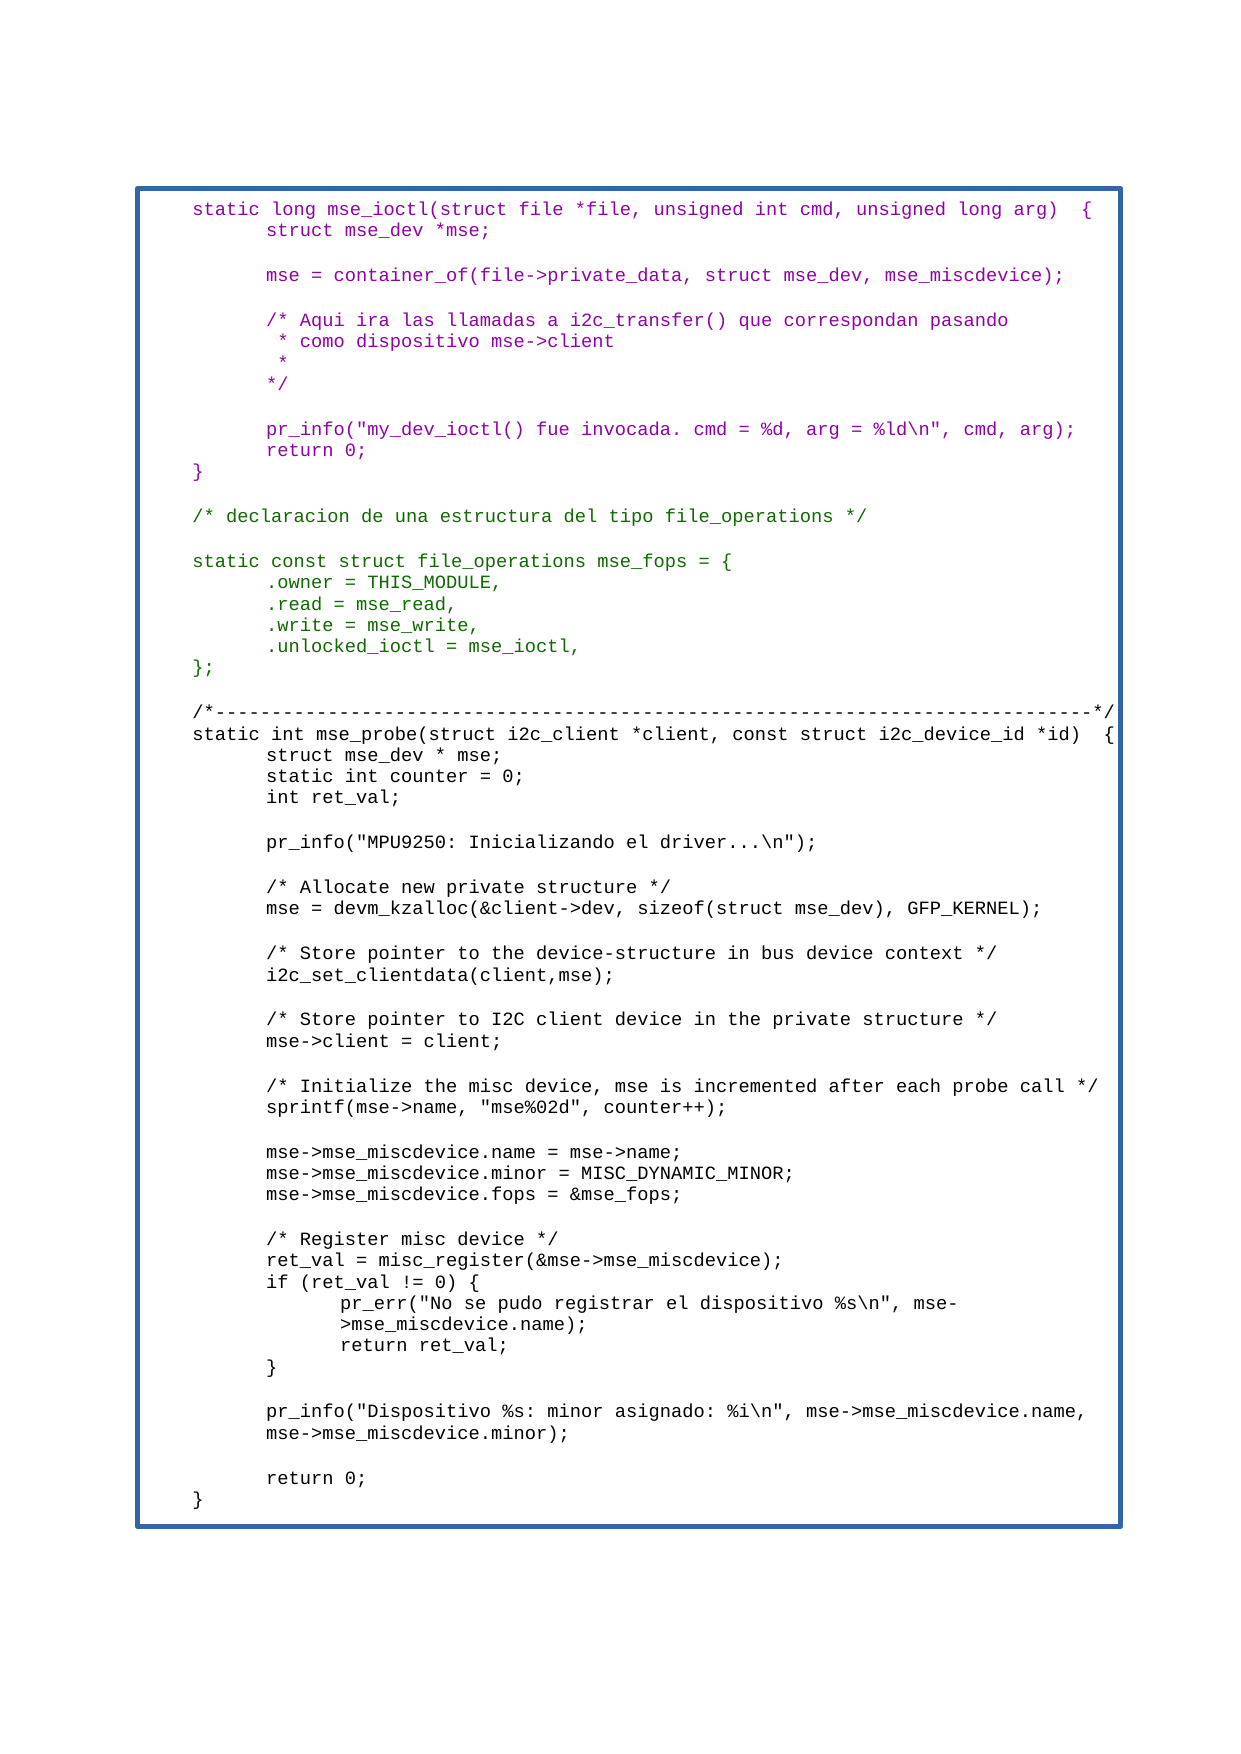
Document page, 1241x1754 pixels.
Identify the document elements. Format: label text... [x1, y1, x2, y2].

text static int mse_probe(struct i2c_client *client, const struct i2c_device_id *id) { [192, 724, 1118, 746]
text return 0; [192, 441, 1118, 462]
text /* Store pointer to the device-structure in bus device context */ [192, 944, 1118, 965]
text }; [192, 658, 1118, 679]
text ret_val = misc_register(&mse->mse_miscdevice); [192, 1251, 1118, 1272]
text pr_info("Dispositivo %s: minor asignado: %i\n", mse->mse_miscdevice.name, [192, 1402, 1118, 1423]
text pr_info("my_dev_ioctl() fue invocada. cmd = %d, arg = %ld\n", cmd, arg); [192, 420, 1118, 441]
text sprintf(mse->name, "mse%02d", counter++); [192, 1098, 1118, 1119]
text .owner = THIS_MODULE, [192, 573, 1118, 594]
text >mse_miscdevice.name); [192, 1315, 1118, 1336]
text } [192, 1357, 1118, 1379]
text * [192, 353, 1118, 375]
text } [192, 1490, 1118, 1511]
text */ [192, 375, 1118, 396]
text .write = mse_write, [192, 616, 1118, 637]
text int ret_val; [192, 788, 1118, 809]
text struct mse_dev *mse; [192, 221, 1118, 242]
text } [192, 462, 1118, 483]
text /* Register misc device */ [192, 1230, 1118, 1251]
text if (ret_val != 0) { [192, 1272, 1118, 1294]
text mse = container_of(file->private_data, struct mse_dev, mse_miscdevice); [192, 266, 1118, 287]
text * como dispositivo mse->client [192, 332, 1118, 353]
text static int counter = 0; [192, 767, 1118, 788]
text return ret_val; [192, 1336, 1118, 1357]
text /* Aqui ira las llamadas a i2c_transfer() que correspondan pasando [192, 311, 1118, 332]
text mse->mse_miscdevice.minor = MISC_DYNAMIC_MINOR; [192, 1164, 1118, 1185]
text /* Allocate new private structure */ [192, 878, 1118, 899]
text .read = mse_read, [192, 594, 1118, 616]
text return 0; [192, 1468, 1118, 1490]
text /* declaracion de una estructura del tipo file_operations */ [192, 507, 1118, 528]
text pr_info("MPU9250: Inicializando el driver...\n"); [192, 833, 1118, 854]
text mse->mse_miscdevice.name = mse->name; [192, 1142, 1118, 1164]
text /* Initialize the misc device, mse is incremented after each probe call */ [192, 1076, 1118, 1098]
text i2c_set_clientdata(client,mse); [192, 965, 1118, 987]
text static long mse_ioctl(struct file *file, unsigned int cmd, unsigned long arg) { [192, 200, 1118, 221]
text pr_err("No se pudo registrar el dispositivo %s\n", mse- [192, 1294, 1118, 1315]
text mse->client = client; [192, 1031, 1118, 1053]
text static const struct file_operations mse_fops = { [192, 552, 1118, 573]
text .unlocked_ioctl = mse_ioctl, [192, 637, 1118, 658]
text mse->mse_miscdevice.fops = &mse_fops; [192, 1185, 1118, 1206]
text mse->mse_miscdevice.minor); [192, 1423, 1118, 1445]
text mse = devm_kzalloc(&client->dev, sizeof(struct mse_dev), GFP_KERNEL); [192, 899, 1118, 920]
text /* Store pointer to I2C client device in the private structure */ [192, 1010, 1118, 1031]
text struct mse_dev * mse; [192, 746, 1118, 767]
text /*------------------------------------------------------------------------------*/ [192, 703, 1118, 724]
